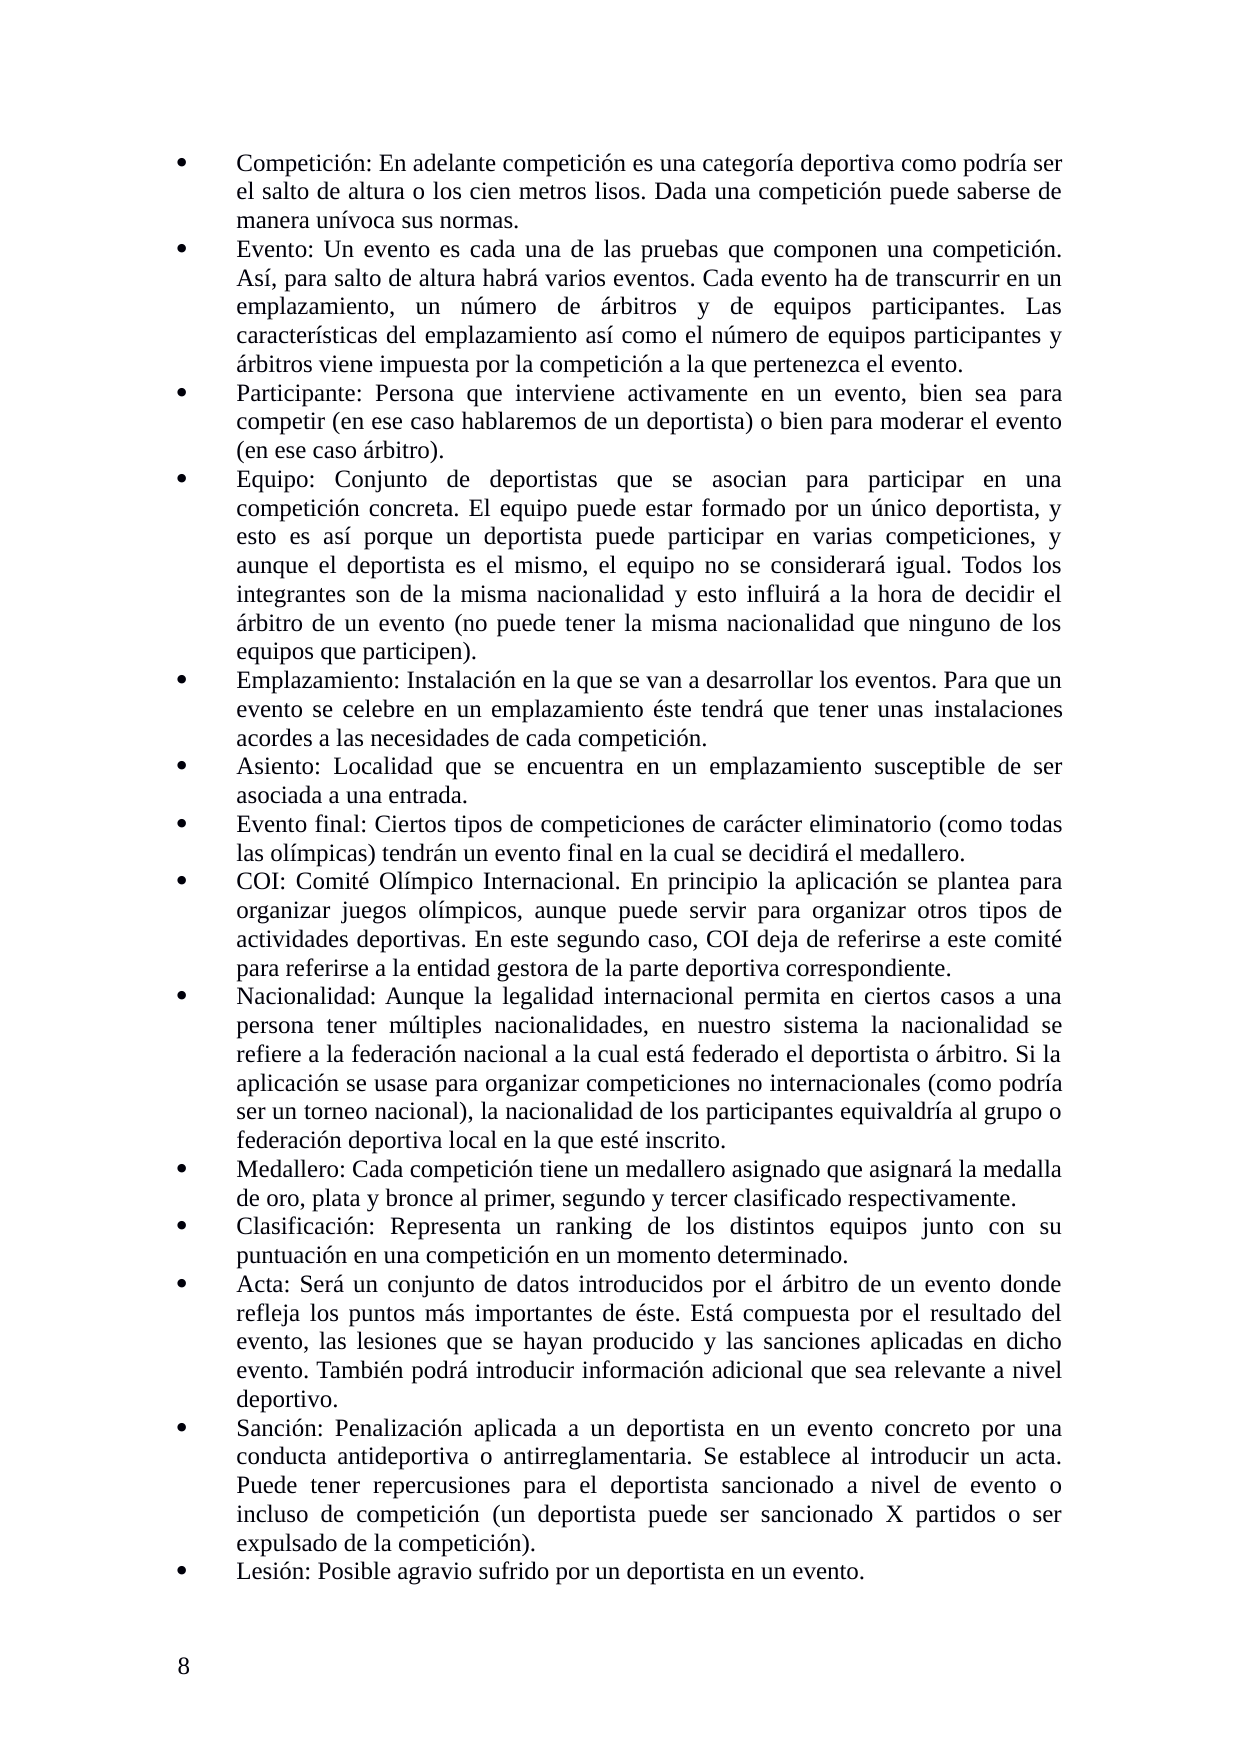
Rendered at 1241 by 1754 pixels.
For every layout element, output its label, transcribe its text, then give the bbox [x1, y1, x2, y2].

list Evento: Un evento es cada una de las pruebas que componen una competición. Así, para salto de altura habrá varios eventos. Cada evento ha de transcurrir en un emplazamiento, un número de árbitros y de equipos participantes. Las características del emplazamiento así como el número de equipos participantes y árbitros viene impuesta por la competición a la que pertenezca el evento. [177, 234, 1063, 378]
list Acta: Será un conjunto de datos introducidos por el árbitro de un evento donde refleja los puntos más importantes de éste. Está compuesta por el resultado del evento, las lesiones que se hayan producido y las sanciones aplicadas en dicho evento. También podrá introducir información adicional que sea relevante a nivel deportivo. [177, 1269, 1063, 1413]
list Asiento: Localidad que se encuentra en un emplazamiento susceptible de ser asociada a una entrada. [177, 751, 1063, 809]
list Emplazamiento: Instalación en la que se van a desarrollar los eventos. Para que un evento se celebre en un emplazamiento éste tendrá que tener unas instalaciones acordes a las necesidades de cada competición. [177, 665, 1063, 751]
list COI: Comité Olímpico Internacional. En principio la aplicación se plantea para organizar juegos olímpicos, aunque puede servir para organizar otros tipos de actividades deportivas. En este segundo caso, COI deja de referirse a este comité para referirse a la entidad gestora de la parte deportiva correspondiente. [177, 866, 1063, 981]
list Equipo: Conjunto de deportistas que se asocian para participar en una competición concreta. El equipo puede estar formado por un único deportista, y esto es así porque un deportista puede participar en varias competiciones, y aunque el deportista es el mismo, el equipo no se considerará igual. Todos los integrantes son de la misma nacionalidad y esto influirá a la hora de decidir el árbitro de un evento (no puede tener la misma nacionalidad que ninguno de los equipos que participen). [177, 464, 1063, 665]
list Nacionalidad: Aunque la legalidad internacional permita en ciertos casos a una persona tener múltiples nacionalidades, en nuestro sistema la nacionalidad se refiere a la federación nacional a la cual está federado el deportista o árbitro. Si la aplicación se usase para organizar competiciones no internacionales (como podría ser un torneo nacional), la nacionalidad de los participantes equivaldría al grupo o federación deportiva local en la que esté inscrito. [177, 981, 1063, 1154]
list Lesión: Posible agravio sufrido por un deportista en un evento. [177, 1556, 1063, 1585]
list Competición: En adelante competición es una categoría deportiva como podría ser el salto de altura o los cien metros lisos. Dada una competición puede saberse de manera unívoca sus normas. [177, 148, 1063, 234]
list Sanción: Penalización aplicada a un deportista en un evento concreto por una conducta antideportiva o antirreglamentaria. Se establece al introducir un acta. Puede tener repercusiones para el deportista sancionado a nivel de evento o incluso de competición (un deportista puede ser sancionado X partidos o ser expulsado de la competición). [177, 1413, 1063, 1556]
list Medallero: Cada competición tiene un medallero asignado que asignará la medalla de oro, plata y bronce al primer, segundo y tercer clasificado respectivamente. [177, 1154, 1063, 1211]
list Participante: Persona que interviene activamente en un evento, bien sea para competir (en ese caso hablaremos de un deportista) o bien para moderar el evento (en ese caso árbitro). [177, 378, 1063, 464]
list Evento final: Ciertos tipos de competiciones de carácter eliminatorio (como todas las olímpicas) tendrán un evento final en la cual se decidirá el medallero. [177, 809, 1063, 866]
list Clasificación: Representa un ranking de los distintos equipos junto con su puntuación en una competición en un momento determinado. [177, 1211, 1063, 1269]
